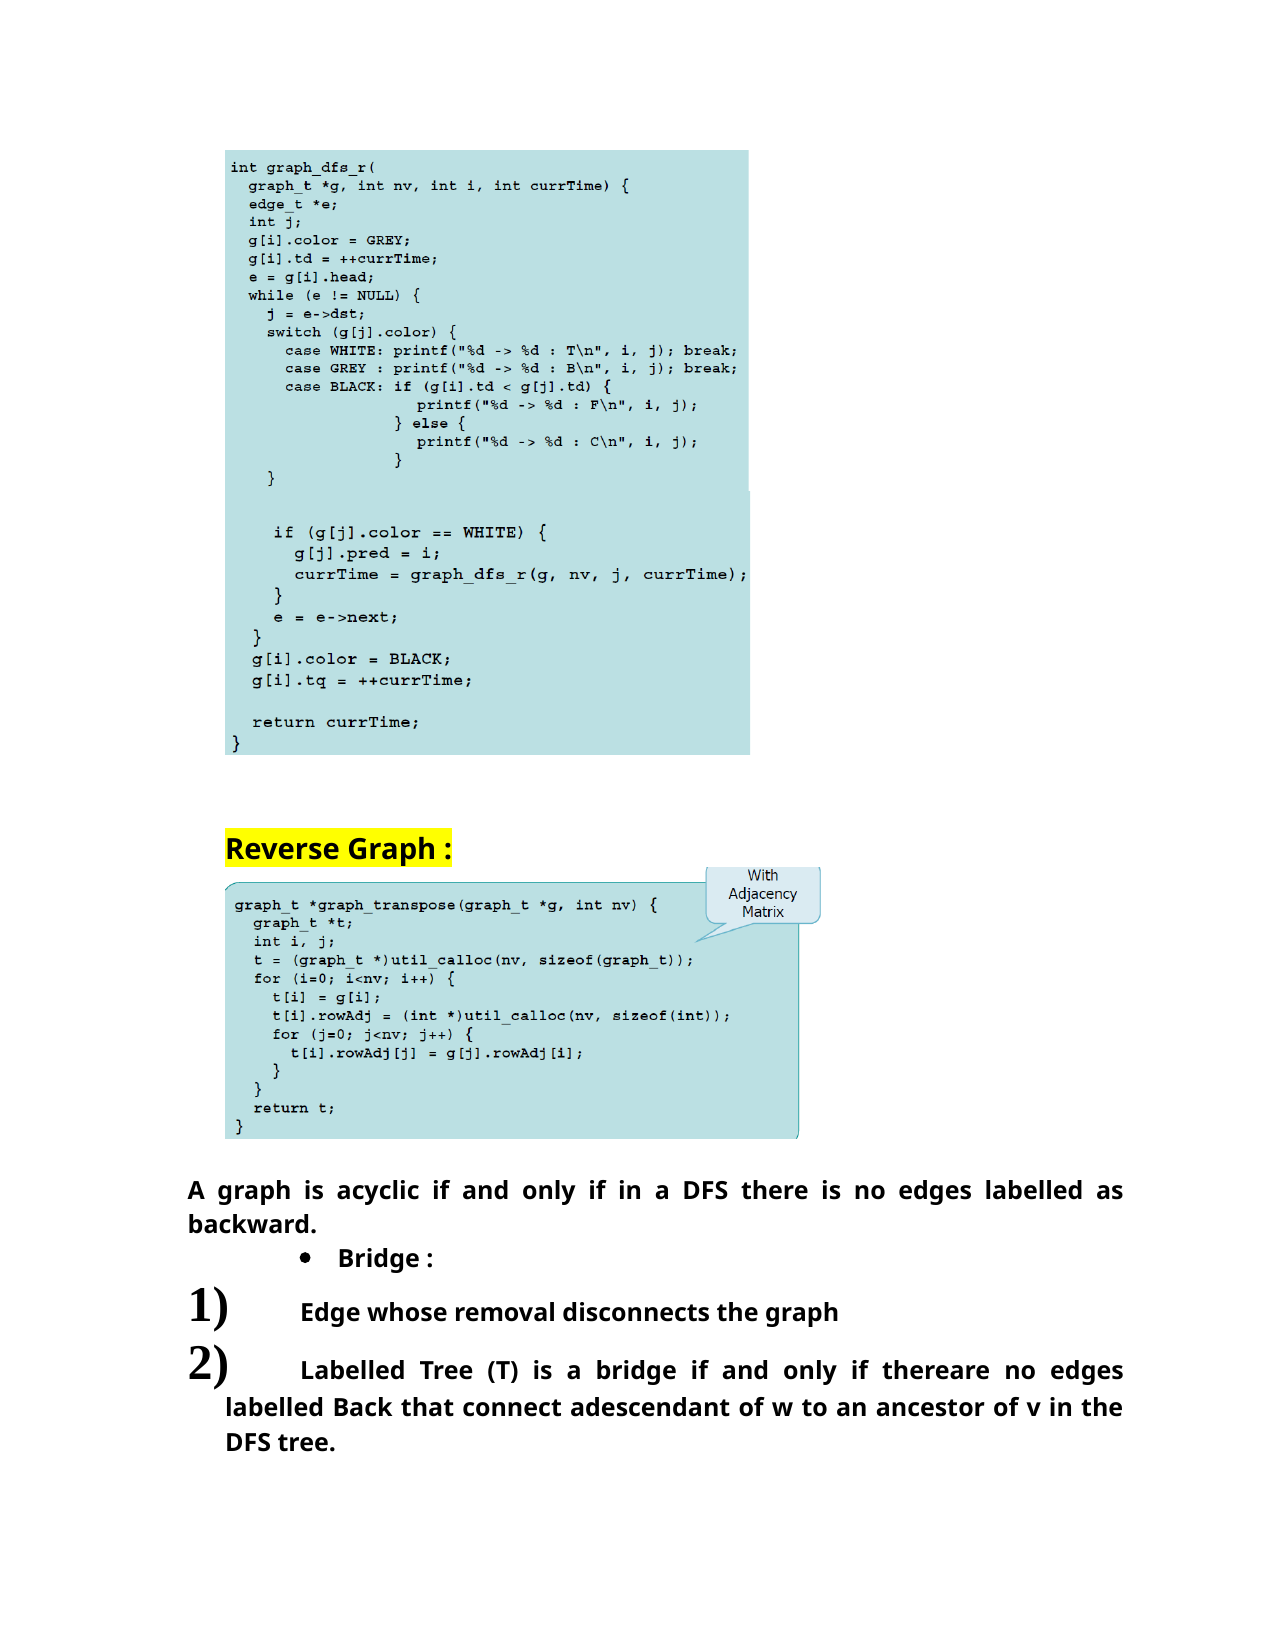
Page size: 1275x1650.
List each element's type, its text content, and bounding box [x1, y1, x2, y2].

subtitle Reverse Graph : [225, 828, 1125, 868]
subtitle Edge whose removal disconnects the graph [187, 1275, 1125, 1333]
subtitle A graph is acyclic if and only if in a DFS there is no edges labelled as backward. [187, 1173, 1125, 1241]
subtitle Labelled Tree (T) is a bridge if and only if thereare no edges labelled Back that connect adescendant of w to an ancestor of v in the DFS tree. [187, 1333, 1125, 1458]
subtitle Bridge : [300, 1241, 1125, 1275]
